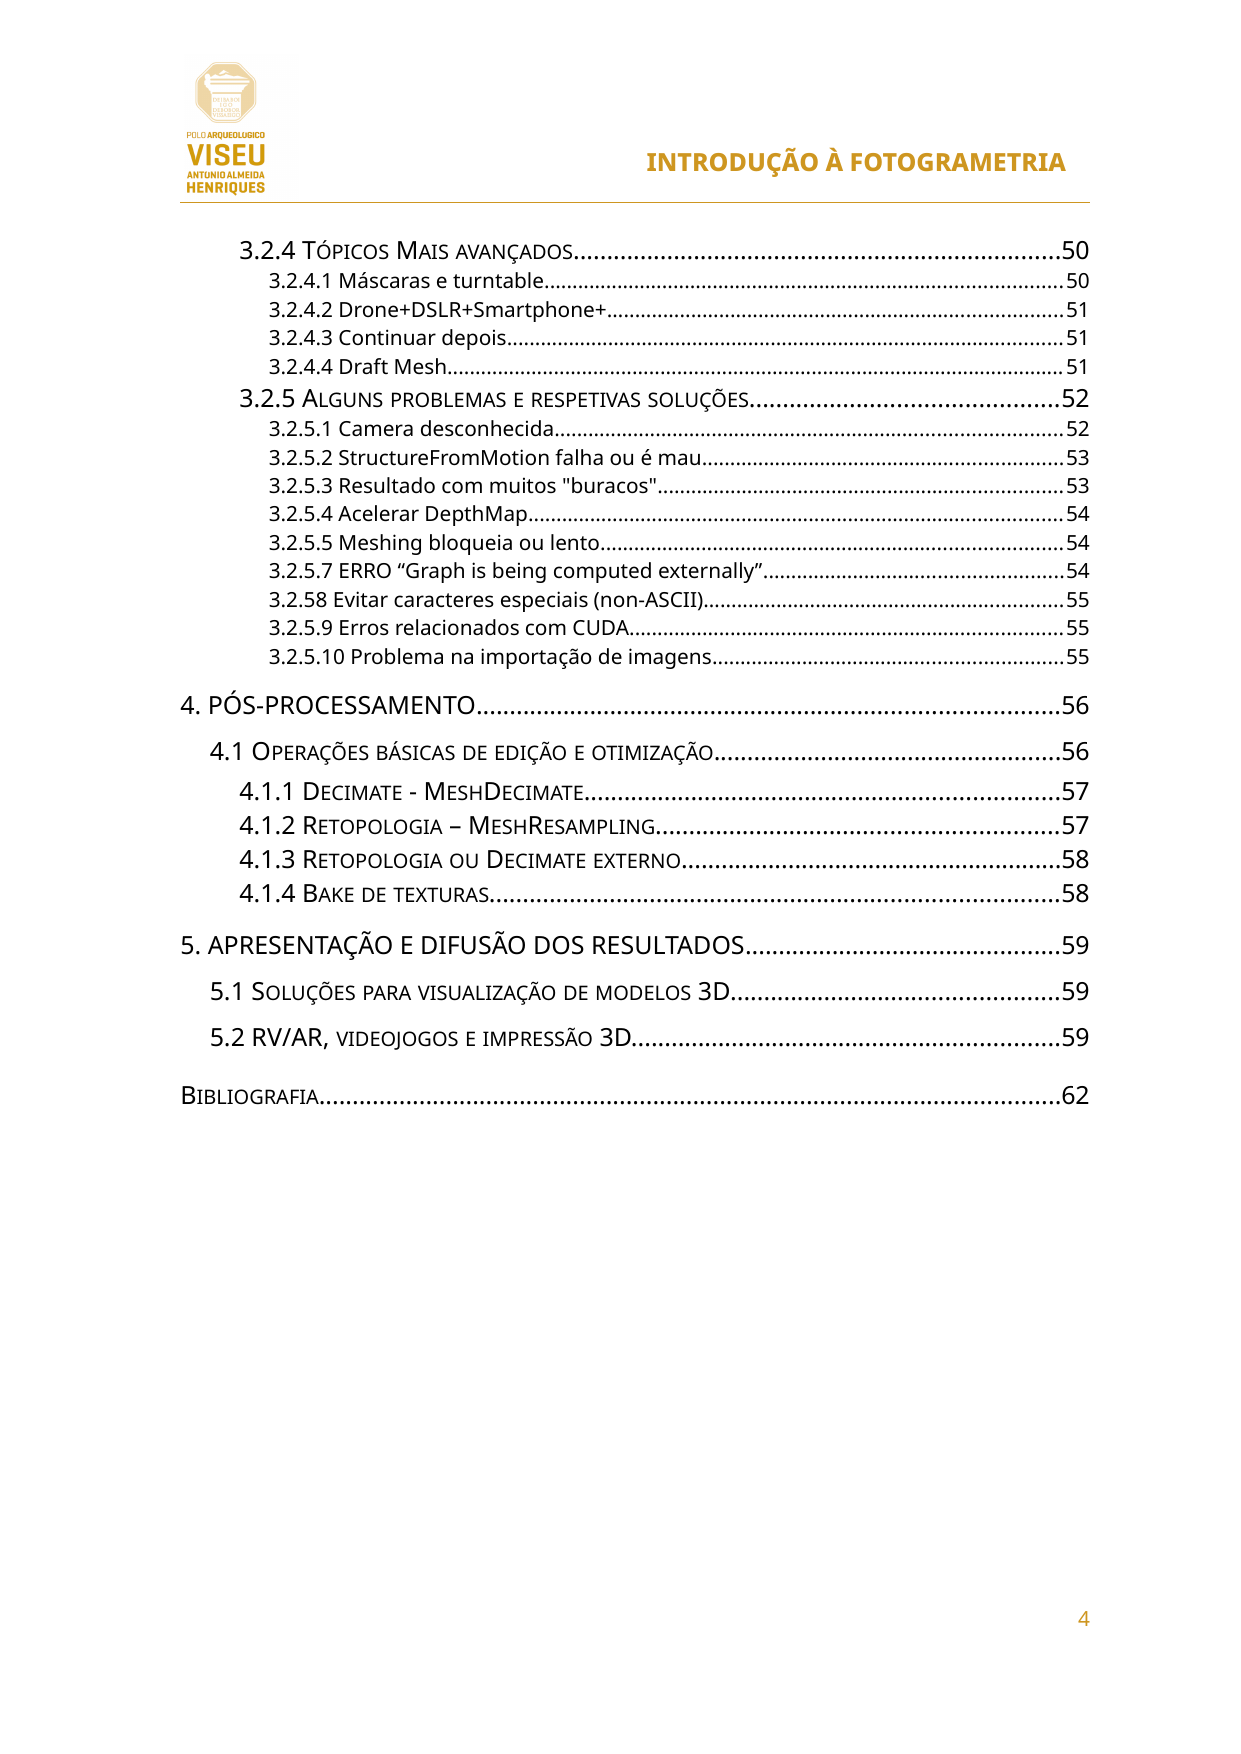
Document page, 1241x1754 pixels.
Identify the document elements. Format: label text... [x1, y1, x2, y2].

text 3.2.4.4 Draft Mesh 51 [268, 352, 1090, 380]
picture [184, 54, 300, 202]
text Bibliografia 62 [180, 1077, 1090, 1111]
text 5.1 Soluções para visualização de modelos 3D 59 [209, 974, 1090, 1008]
text 3.2.4.3 Continuar depois 51 [268, 323, 1090, 352]
text 4. PÓS-PROCESSAMENTO 56 [180, 688, 1090, 722]
text 5. APRESENTAÇÃO E DIFUSÃO DOS RESULTADOS 59 [180, 928, 1090, 962]
text 3.2.5.4 Acelerar DepthMap 54 [268, 499, 1090, 528]
text 3.2.4 Tópicos Mais avançados 50 [239, 232, 1090, 266]
text 3.2.58 Evitar caracteres especiais (non-ASCII)… 55 [268, 585, 1090, 613]
text 3.2.5.1 Camera desconhecida 52 [268, 414, 1090, 443]
text 4.1 Operações básicas de edição e otimização. 56 [209, 734, 1090, 768]
text 3.2.5.2 StructureFromMotion falha ou é mau 53 [268, 443, 1090, 471]
text 3.2.5.3 Resultado com muitos "buracos" 53 [268, 471, 1090, 499]
text 4.1.2 Retopologia – MeshResampling 57 [239, 808, 1090, 842]
text 4.1.1 Decimate - MeshDecimate 57 [239, 774, 1090, 808]
text 4.1.3 Retopologia ou Decimate externo 58 [239, 842, 1090, 876]
text 3.2.4.2 Drone+DSLR+Smartphone+… 51 [268, 295, 1090, 323]
text 3.2.5.7 ERRO “Graph is being computed externally” 54 [268, 556, 1090, 585]
text 4.1.4 Bake de texturas 58 [239, 876, 1090, 910]
text 3.2.5 Alguns problemas e respetivas soluções 52 [239, 380, 1090, 414]
text 3.2.5.5 Meshing bloqueia ou lento 54 [268, 528, 1090, 556]
text 3.2.4.1 Máscaras e turntable 50 [268, 266, 1090, 295]
text 5.2 RV/AR, videojogos e impressão 3D. 59 [209, 1020, 1090, 1054]
text 3.2.5.10 Problema na importação de imagens 55 [268, 642, 1090, 670]
text 3.2.5.9 Erros relacionados com CUDA 55 [268, 613, 1090, 642]
